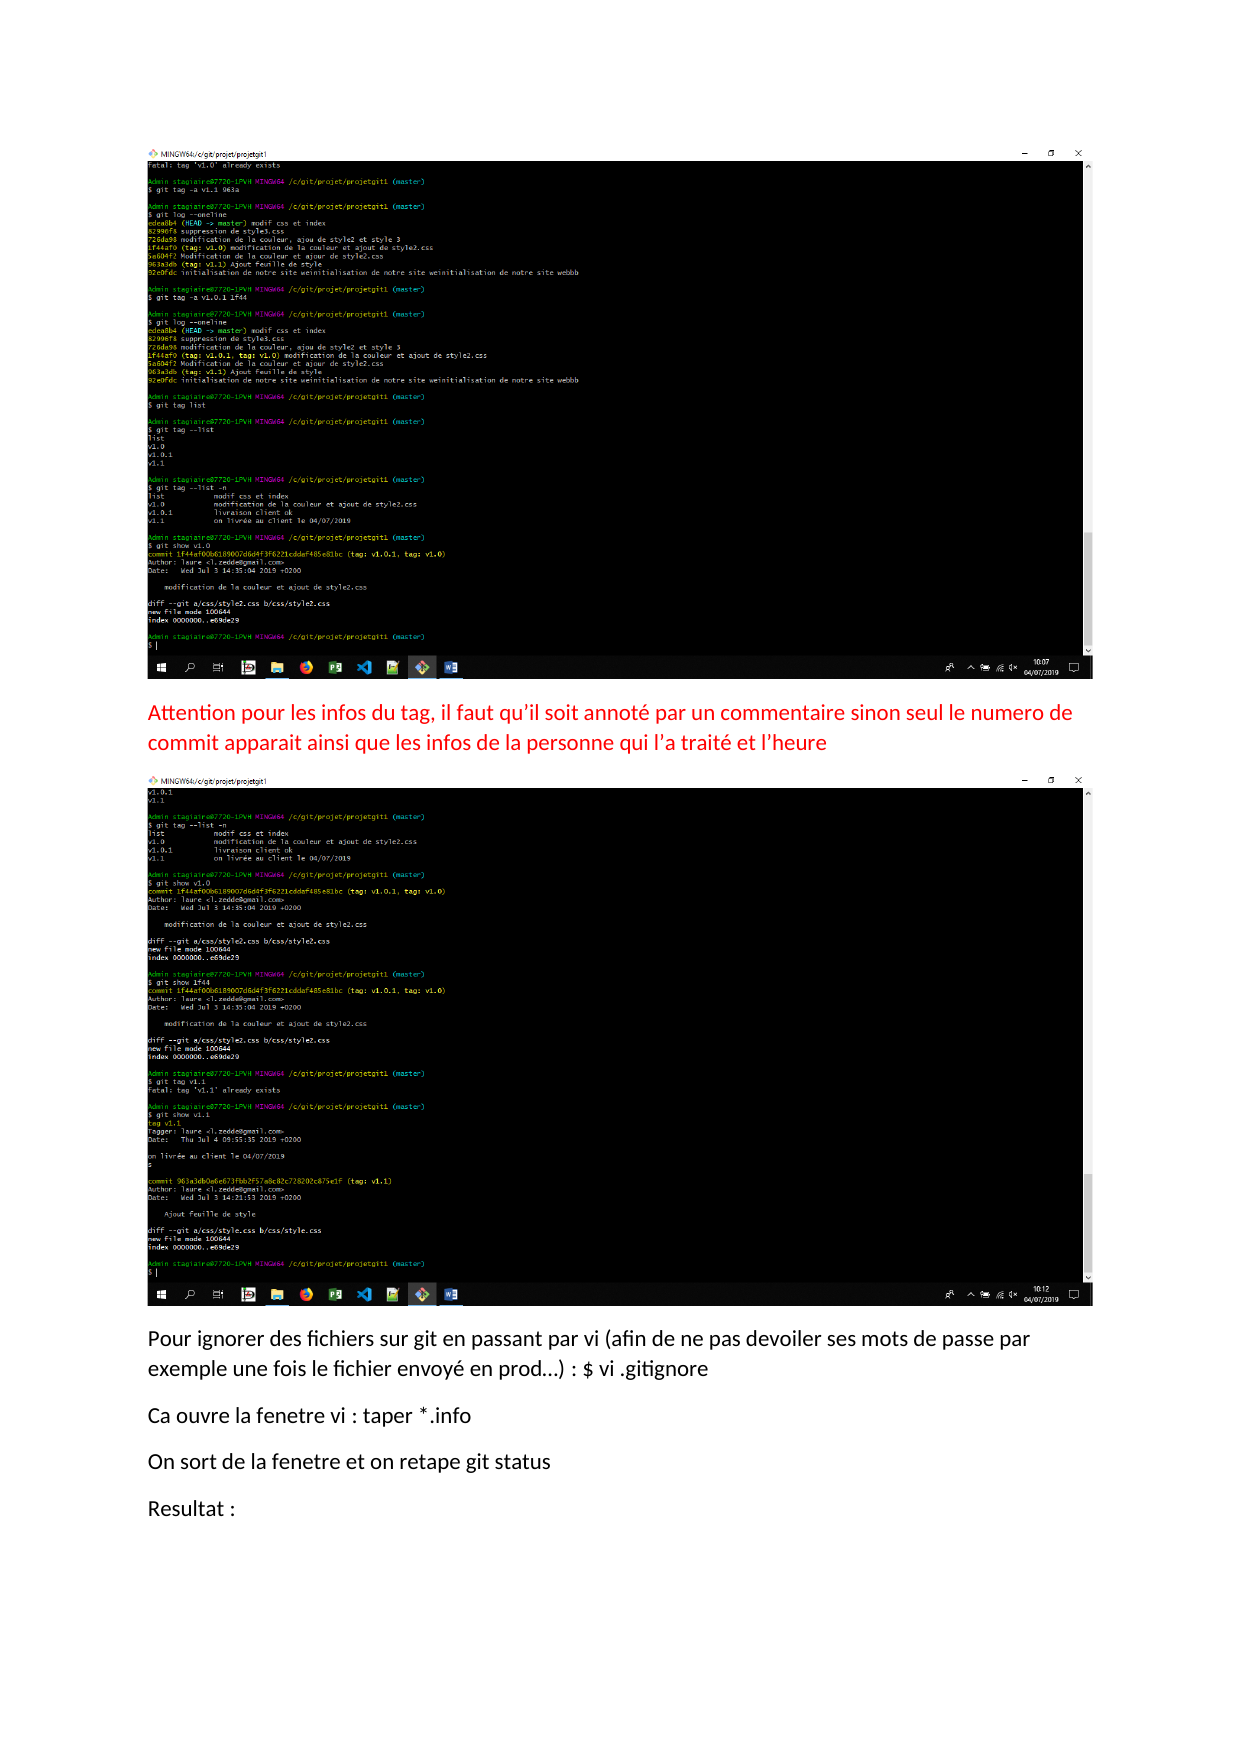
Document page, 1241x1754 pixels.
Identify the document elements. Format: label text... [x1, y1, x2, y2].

text Attention pour les infos du tag, il faut qu’il soit annoté par un commentaire sinon seul le numero de commit apparait ainsi que les infos de la personne qui l’a traité et l’heure [148, 698, 1093, 756]
text Ca ouvre la fenetre vi : taper *.info [148, 1401, 1093, 1429]
picture [147, 147, 1093, 679]
text Pour ignorer des fichiers sur git en passant par vi (afin de ne pas devoiler ses mots de passe par exemple une fois le fichier envoyé en prod…) : $ vi .gitignore [148, 1324, 1093, 1382]
picture [147, 774, 1093, 1306]
text On sort de la fenetre et on retape git status [148, 1447, 1093, 1475]
text Resultat : [148, 1494, 1093, 1522]
